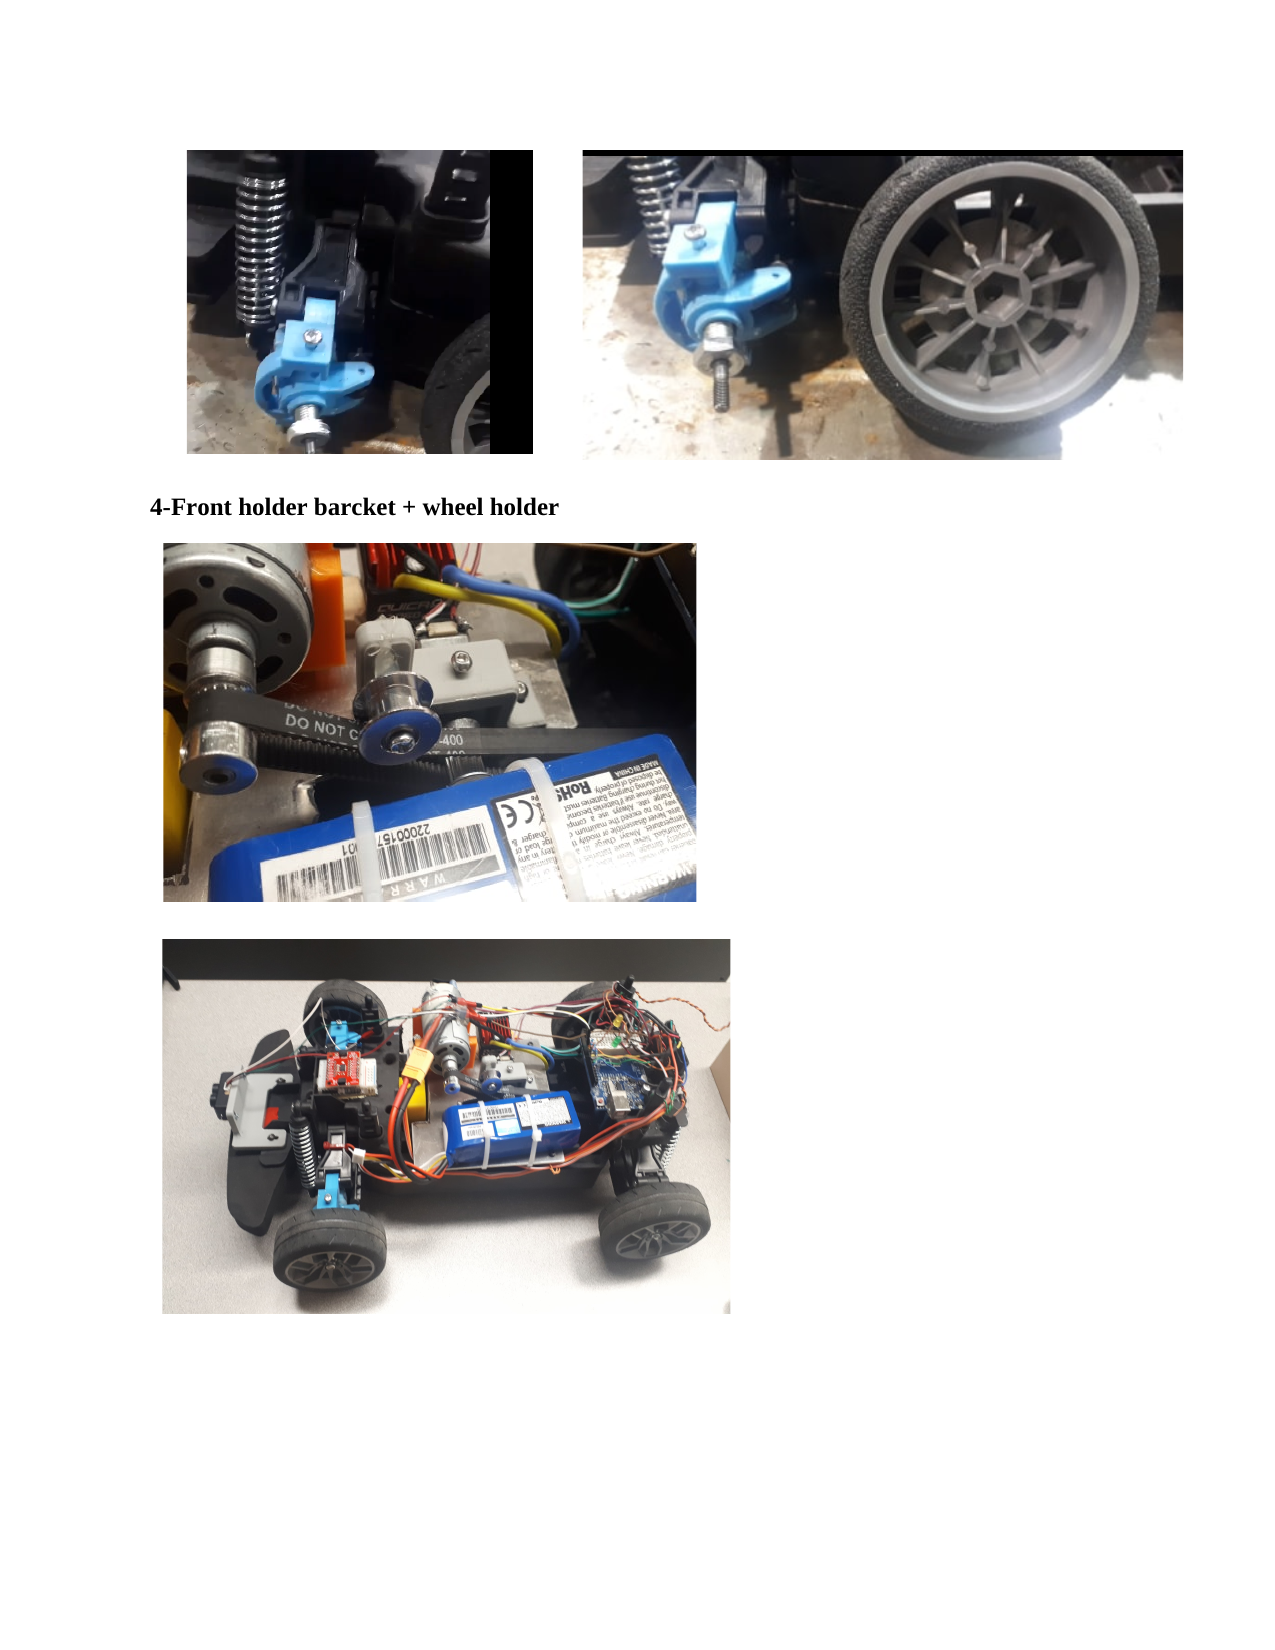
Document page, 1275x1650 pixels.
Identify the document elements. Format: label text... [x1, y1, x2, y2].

picture [163, 543, 697, 902]
picture [162, 939, 731, 1314]
text 4-Front holder barcket + wheel holder [150, 492, 1125, 521]
